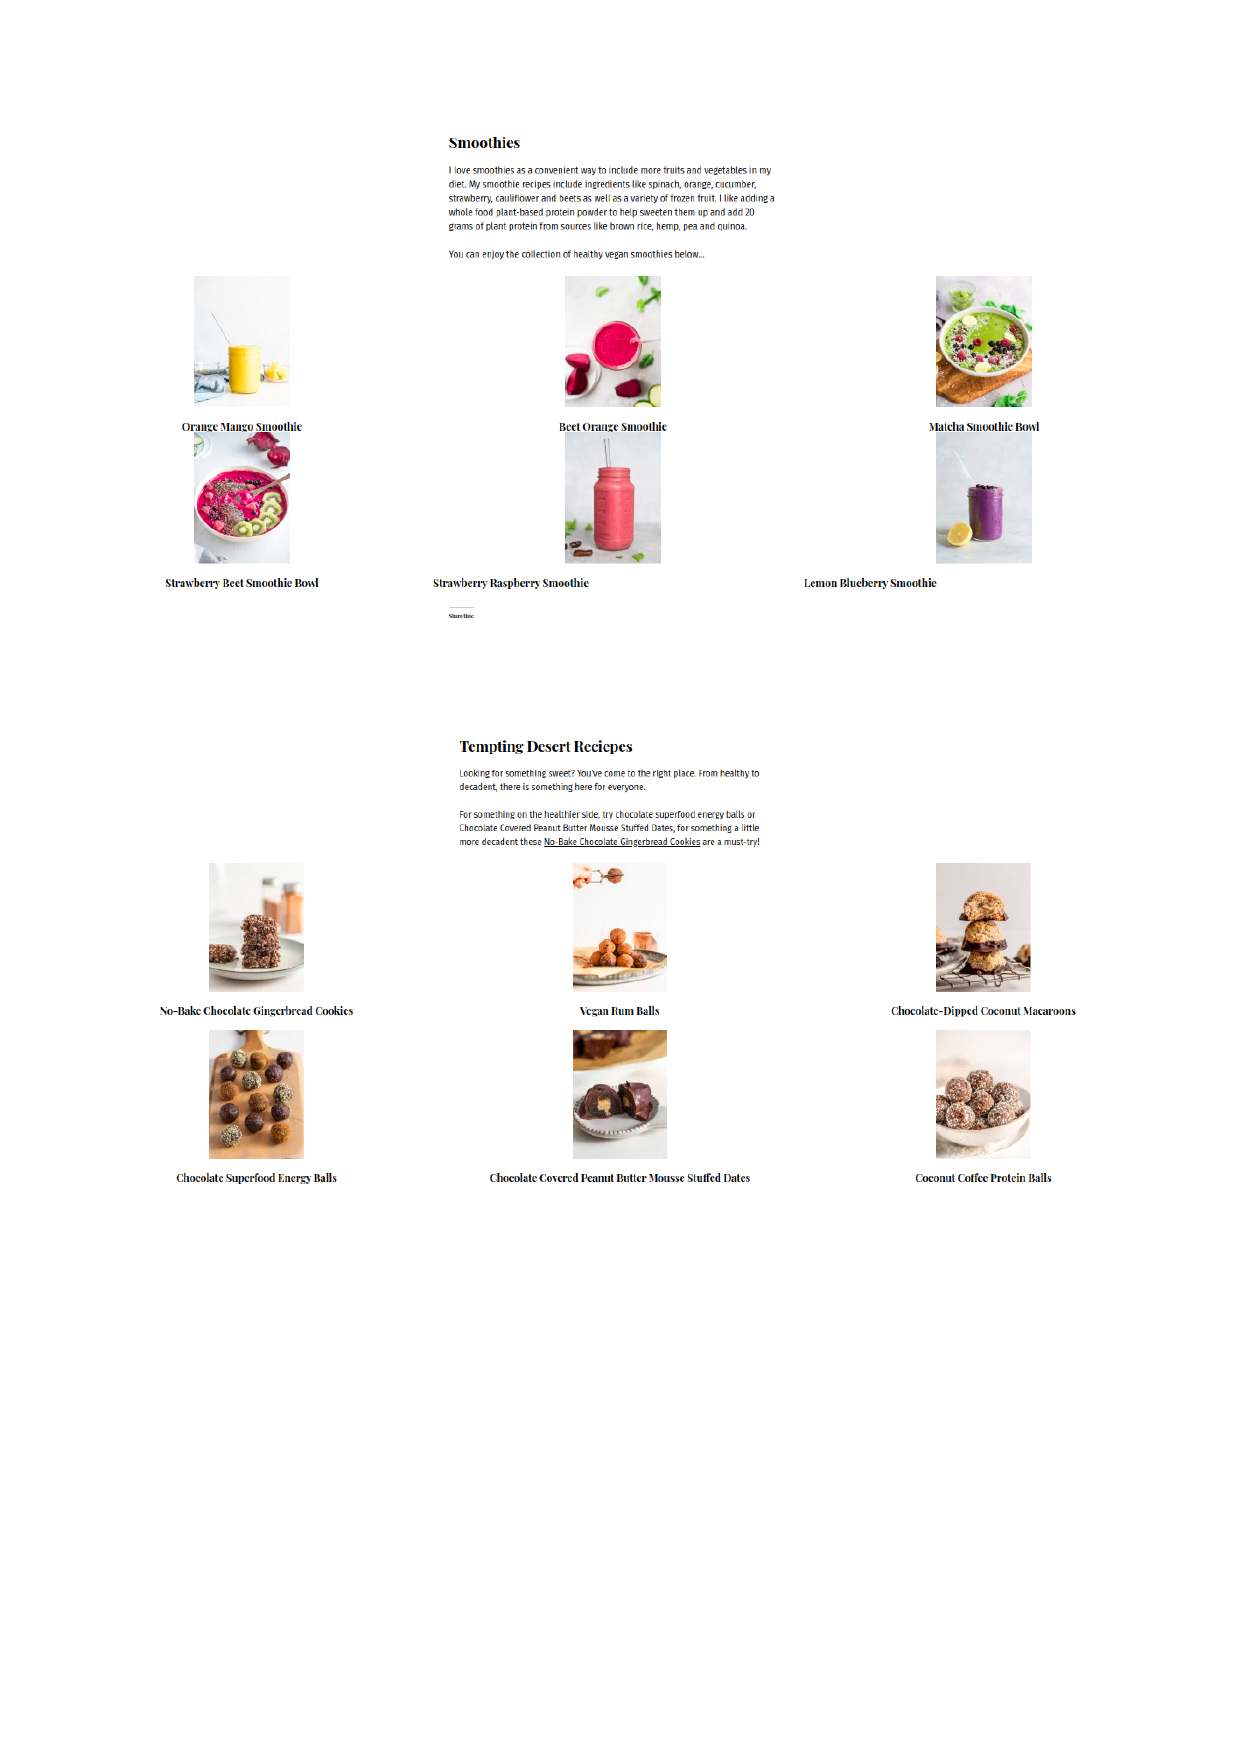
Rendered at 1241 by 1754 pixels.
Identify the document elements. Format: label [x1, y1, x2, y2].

picture [113, 711, 1127, 1197]
picture [113, 118, 1127, 626]
